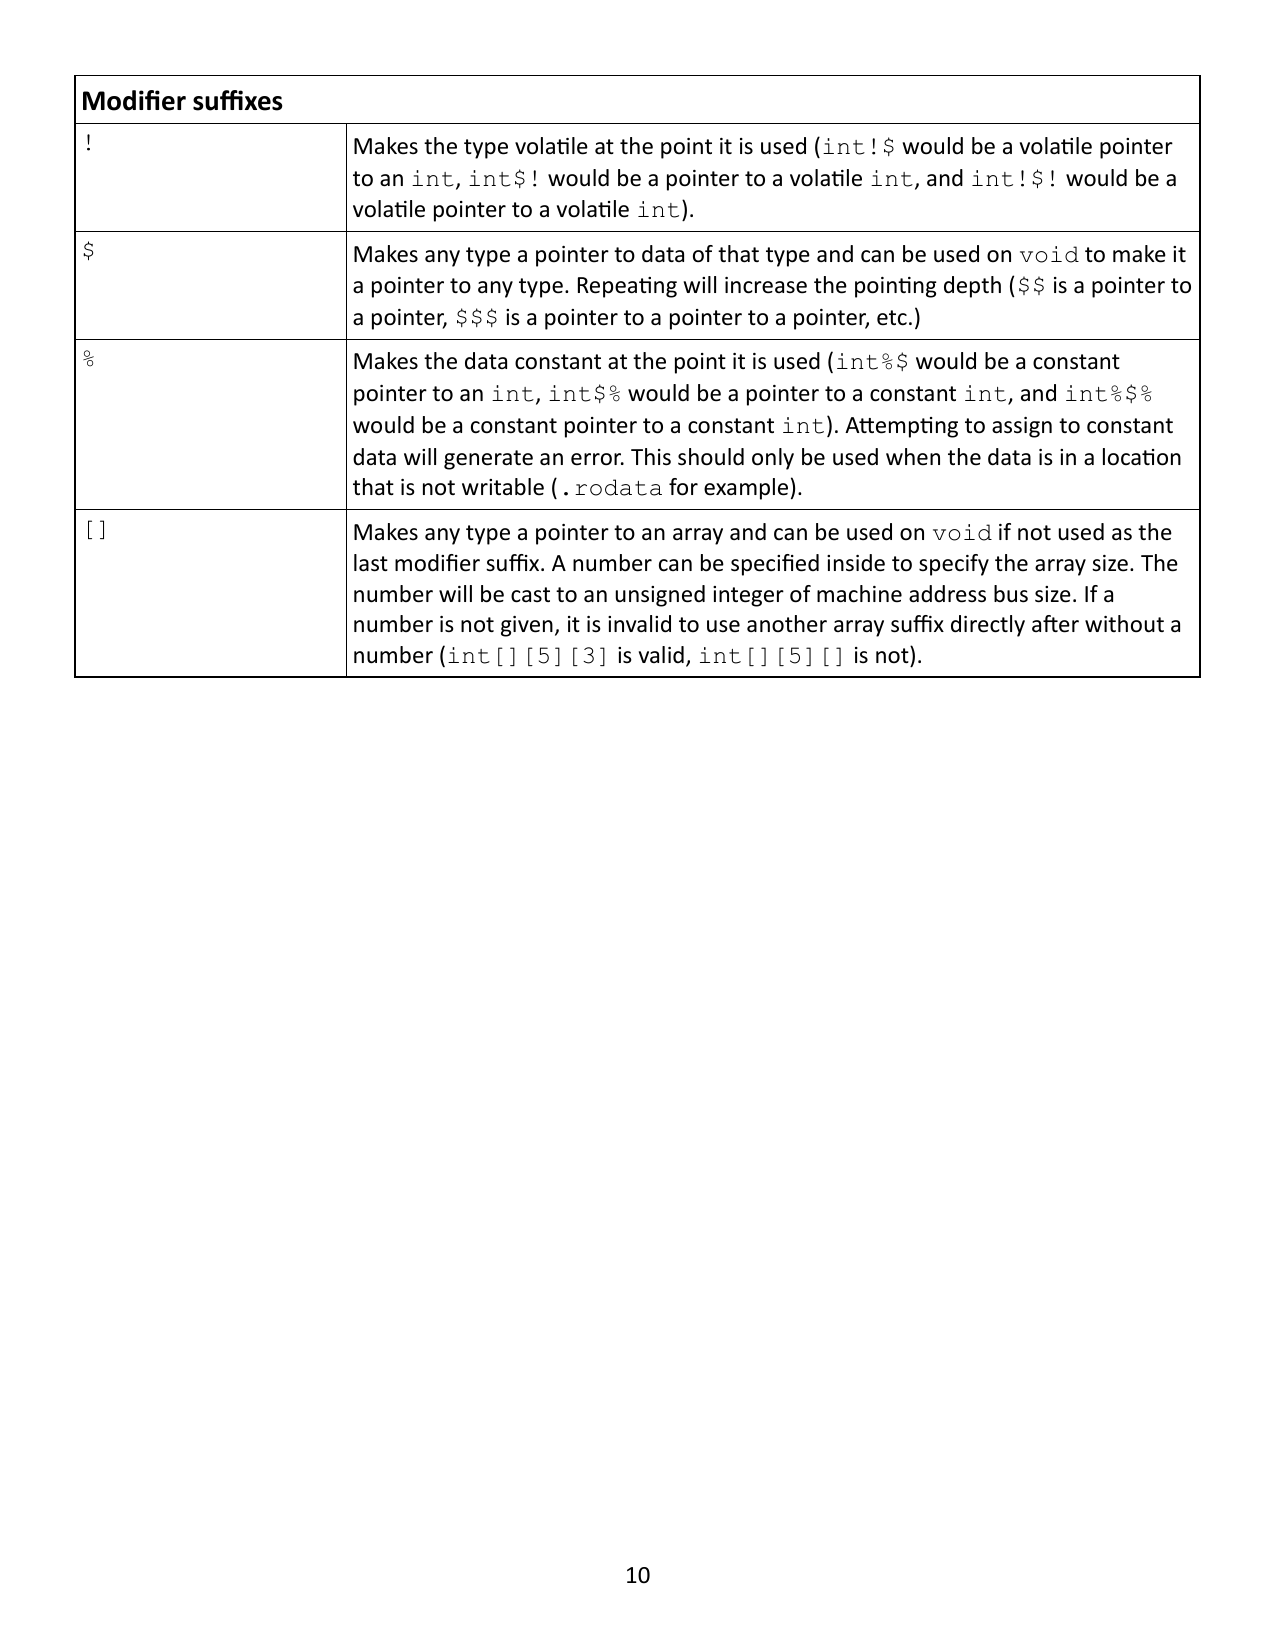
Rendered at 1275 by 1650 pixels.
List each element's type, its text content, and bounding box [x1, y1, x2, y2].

table_cell Makes any type a pointer to data of that type and can be used on void to make it a pointer to any type. Repeating will increase the pointing depth ($$ is a pointer to a pointer, $$$ is a pointer to a pointer to a pointer, etc.) [347, 232, 1199, 339]
table_cell Makes the data constant at the point it is used (int%$ would be a constant pointer to an int, int$% would be a pointer to a constant int, and int%$% would be a constant pointer to a constant int). Attempting to assign to constant data will generate an error. This should only be used when the data is in a location that is not writable (.rodata for example). [347, 340, 1199, 509]
table_cell [] [76, 510, 346, 676]
table_cell ! [76, 124, 346, 231]
table_header Modifier suffixes [76, 76, 1199, 123]
table_cell Makes any type a pointer to an array and can be used on void if not used as the last modifier suffix. A number can be specified inside to specify the array size. The number will be cast to an unsigned integer of machine address bus size. If a number is not given, it is invalid to use another array suffix directly after without a number (int[][5][3] is valid, int[][5][] is not). [347, 510, 1199, 676]
table_cell Makes the type volatile at the point it is used (int!$ would be a volatile pointer to an int, int$! would be a pointer to a volatile int, and int!$! would be a volatile pointer to a volatile int). [347, 124, 1199, 231]
table_cell % [76, 340, 346, 509]
table_cell $ [76, 232, 346, 339]
